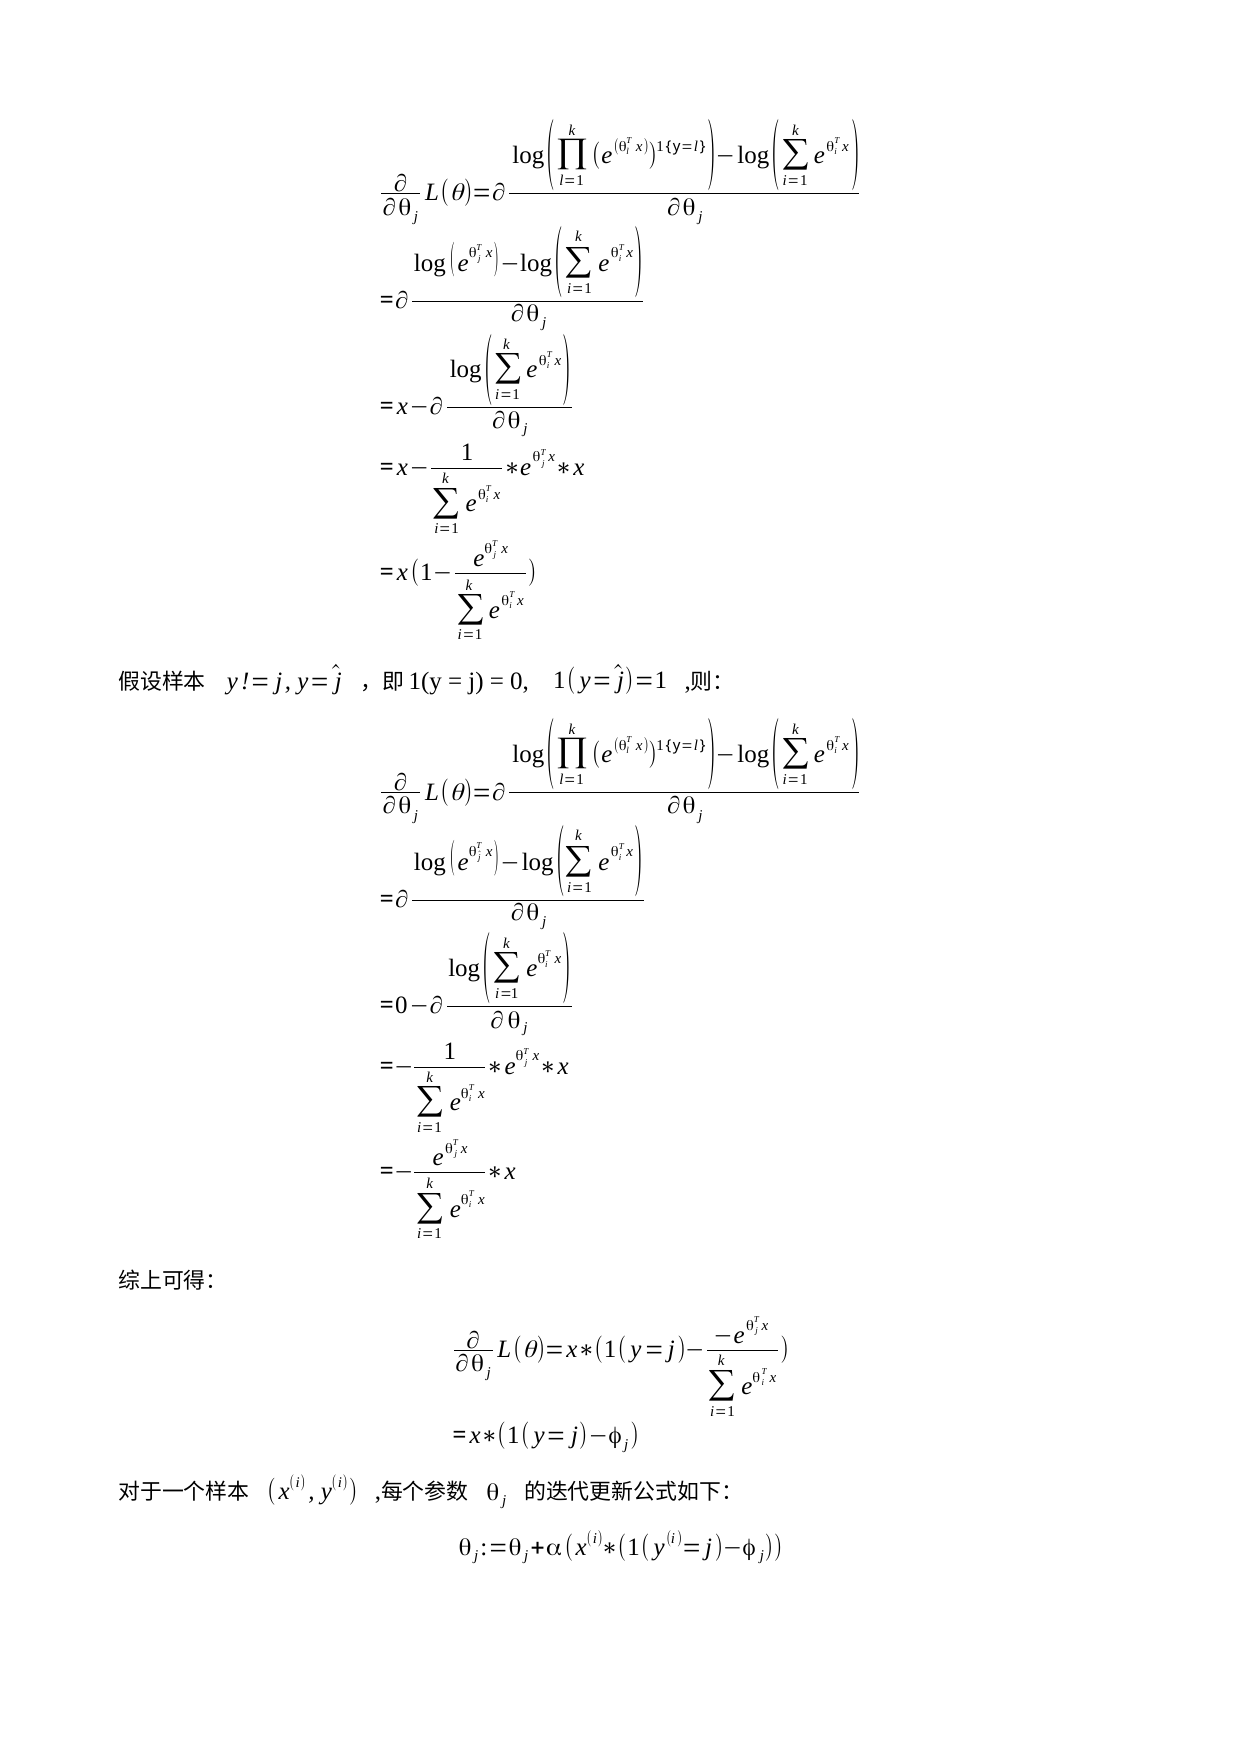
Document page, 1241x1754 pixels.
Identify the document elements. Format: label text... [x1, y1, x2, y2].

text 综上可得： [118, 1263, 1122, 1294]
text 假设样本，即1(y = j) = 0, ,则： [118, 664, 1122, 696]
text 对于一个样本,每个参数的迭代更新公式如下： [118, 1473, 1122, 1508]
